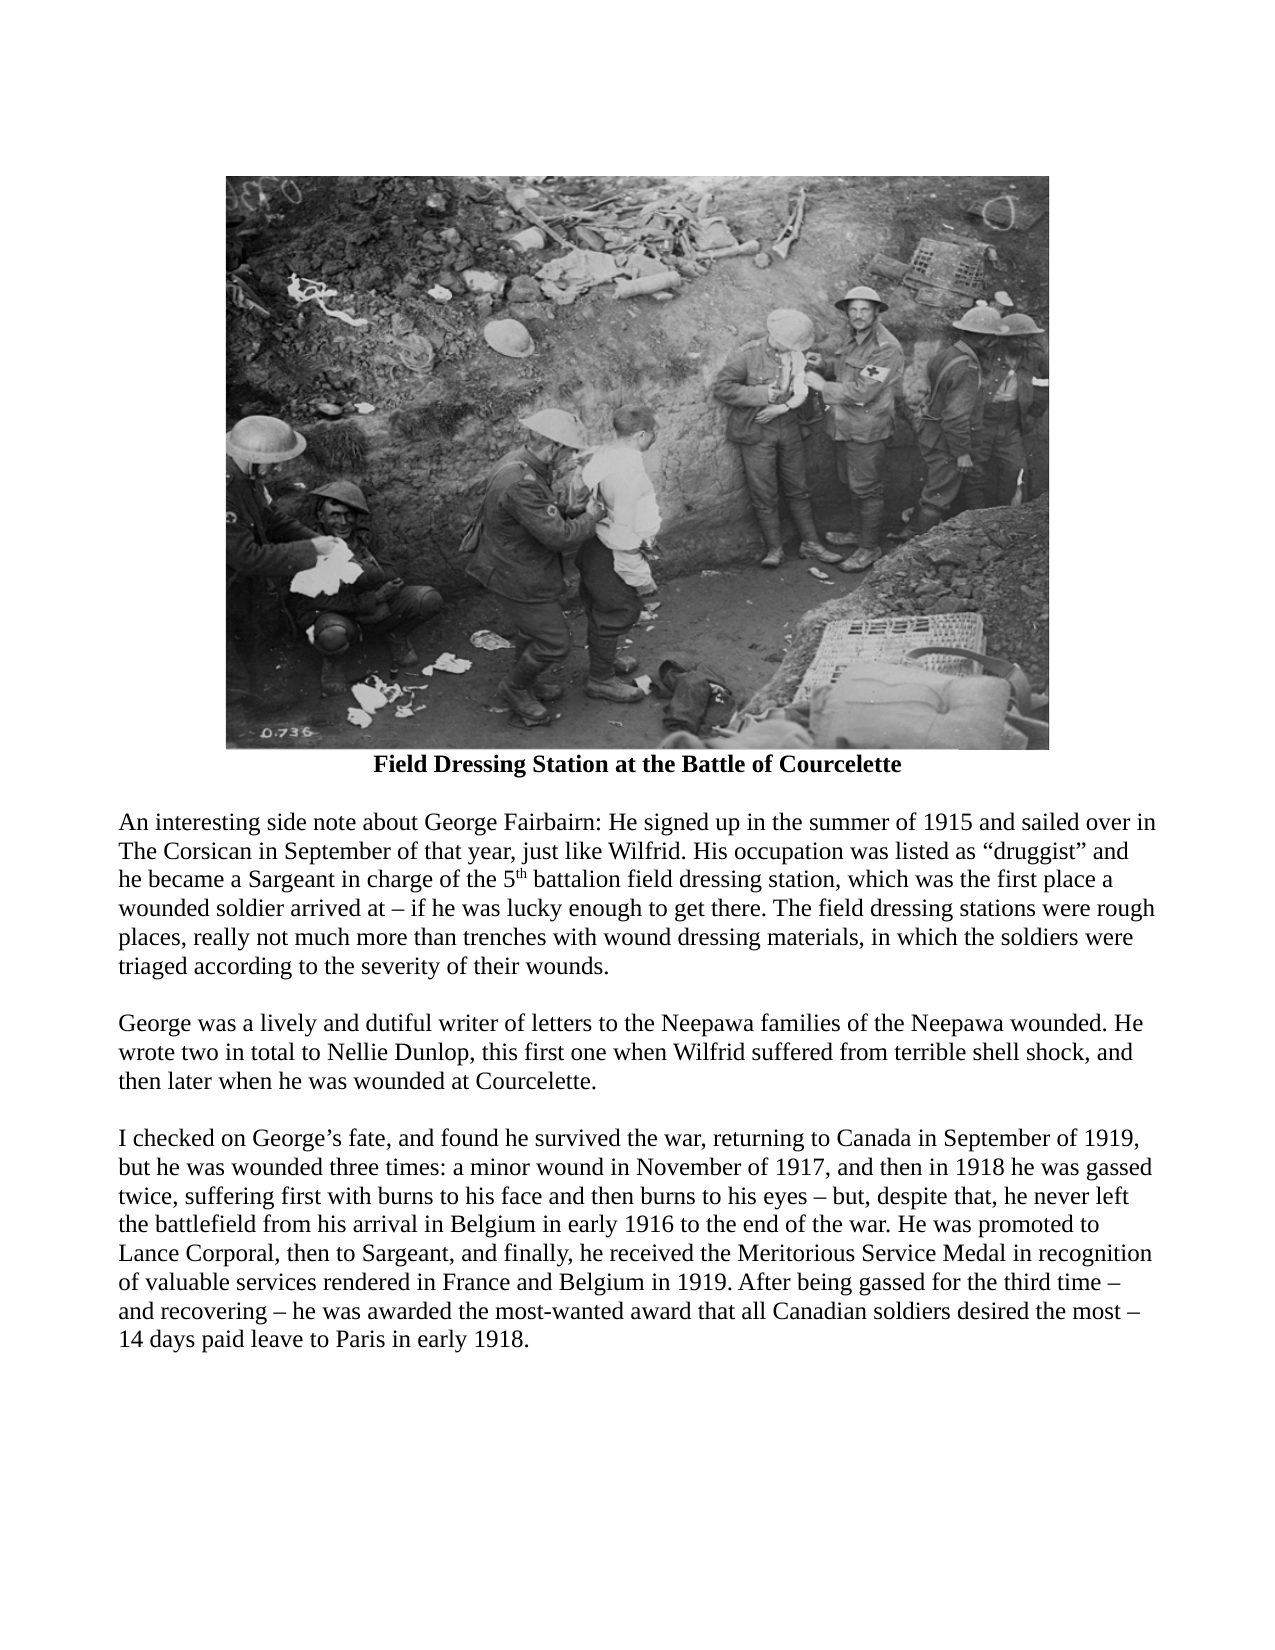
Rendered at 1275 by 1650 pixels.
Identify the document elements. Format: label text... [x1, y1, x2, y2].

picture [225, 176, 1050, 750]
text I checked on George’s fate, and found he survived the war, returning to Canada in September of 1919, but he was wounded three times: a minor wound in November of 1917, and then in 1918 he was gassed twice, suffering first with burns to his face and then burns to his eyes – but, despite that, he never left the battlefield from his arrival in Belgium in early 1916 to the end of the war. He was promoted to Lance Corporal, then to Sargeant, and finally, he received the Meritorious Service Medal in recognition of valuable services rendered in France and Belgium in 1919. After being gassed for the third time – and recovering – he was awarded the most-wanted award that all Canadian soldiers desired the most – 14 days paid leave to Paris in early 1918. [118, 1123, 1157, 1353]
text Field Dressing Station at the Battle of Courcelette [118, 176, 1157, 778]
text An interesting side note about George Fairbairn: He signed up in the summer of 1915 and sailed over in The Corsican in September of that year, just like Wilfrid. His occupation was listed as “druggist” and he became a Sargeant in charge of the 5th battalion field dressing station, which was the first place a wounded soldier arrived at – if he was lucky enough to get there. The field dressing stations were rough places, really not much more than trenches with wound dressing materials, in which the soldiers were triaged according to the severity of their wounds. [118, 807, 1157, 979]
text George was a lively and dutiful writer of letters to the Neepawa families of the Neepawa wounded. He wrote two in total to Nellie Dunlop, this first one when Wilfrid suffered from terrible shell shock, and then later when he was wounded at Courcelette. [118, 1008, 1157, 1094]
